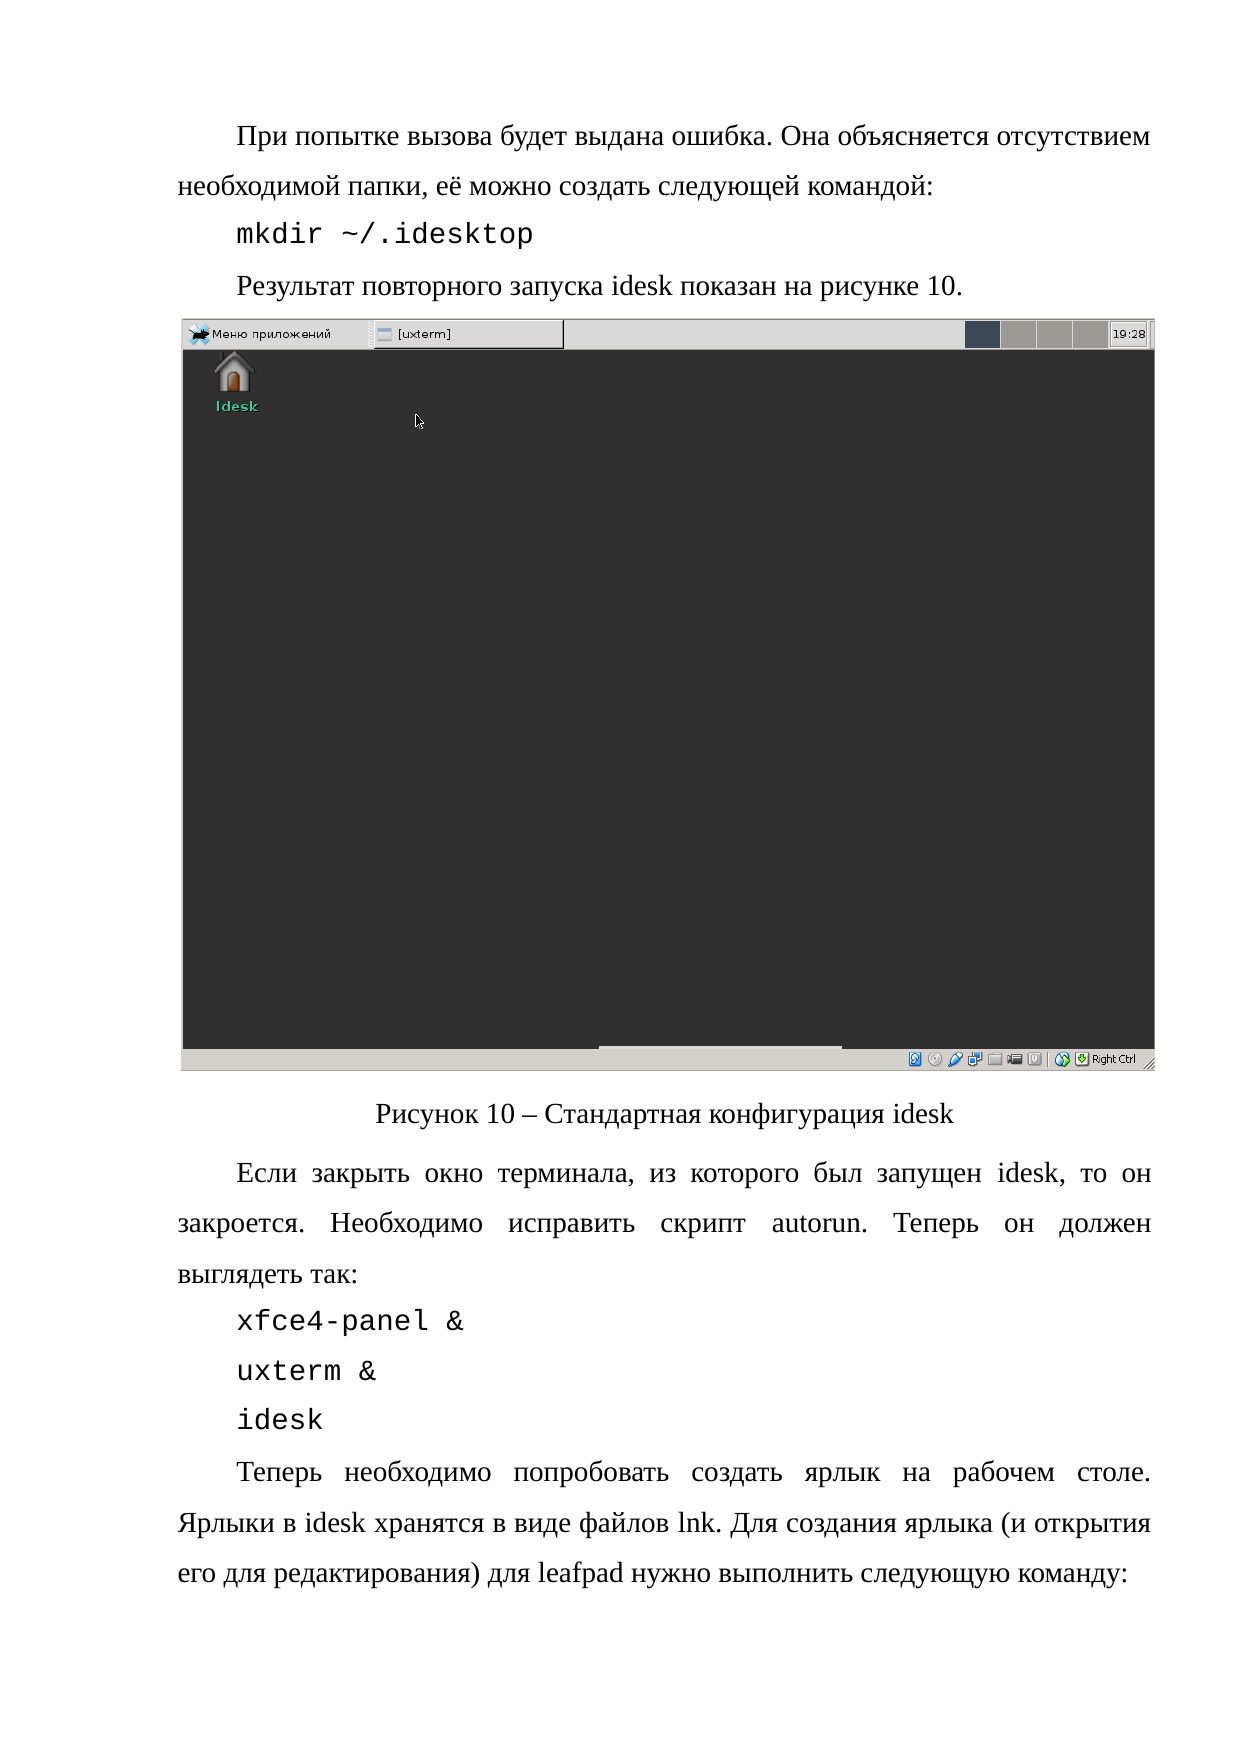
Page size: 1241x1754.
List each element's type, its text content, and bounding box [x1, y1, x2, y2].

text Рисунок 10 – Стандартная конфигурация idesk [177, 1096, 1152, 1129]
text Теперь необходимо попробовать создать ярлык на рабочем столе. Ярлыки в idesk хранятся в виде файлов lnk. Для создания ярлыка (и открытия его для редактирования) для leafpad нужно выполнить следующую команду: [177, 1454, 1152, 1589]
text При попытке вызова будет выдана ошибка. Она объясняется отсутствием необходимой папки, её можно создать следующей командой: [177, 118, 1152, 202]
text xfce4-panel & [177, 1306, 1152, 1339]
text Результат повторного запуска idesk показан на рисунке 10. [177, 268, 1152, 302]
picture [180, 318, 1155, 1071]
text uxterm & [177, 1356, 1152, 1389]
text idesk [177, 1405, 1152, 1438]
text mkdir ~/.idesktop [177, 219, 1152, 252]
text Если закрыть окно терминала, из которого был запущен idesk, то он закроется. Необходимо исправить скрипт autorun. Теперь он должен выглядеть так: [177, 1155, 1152, 1289]
